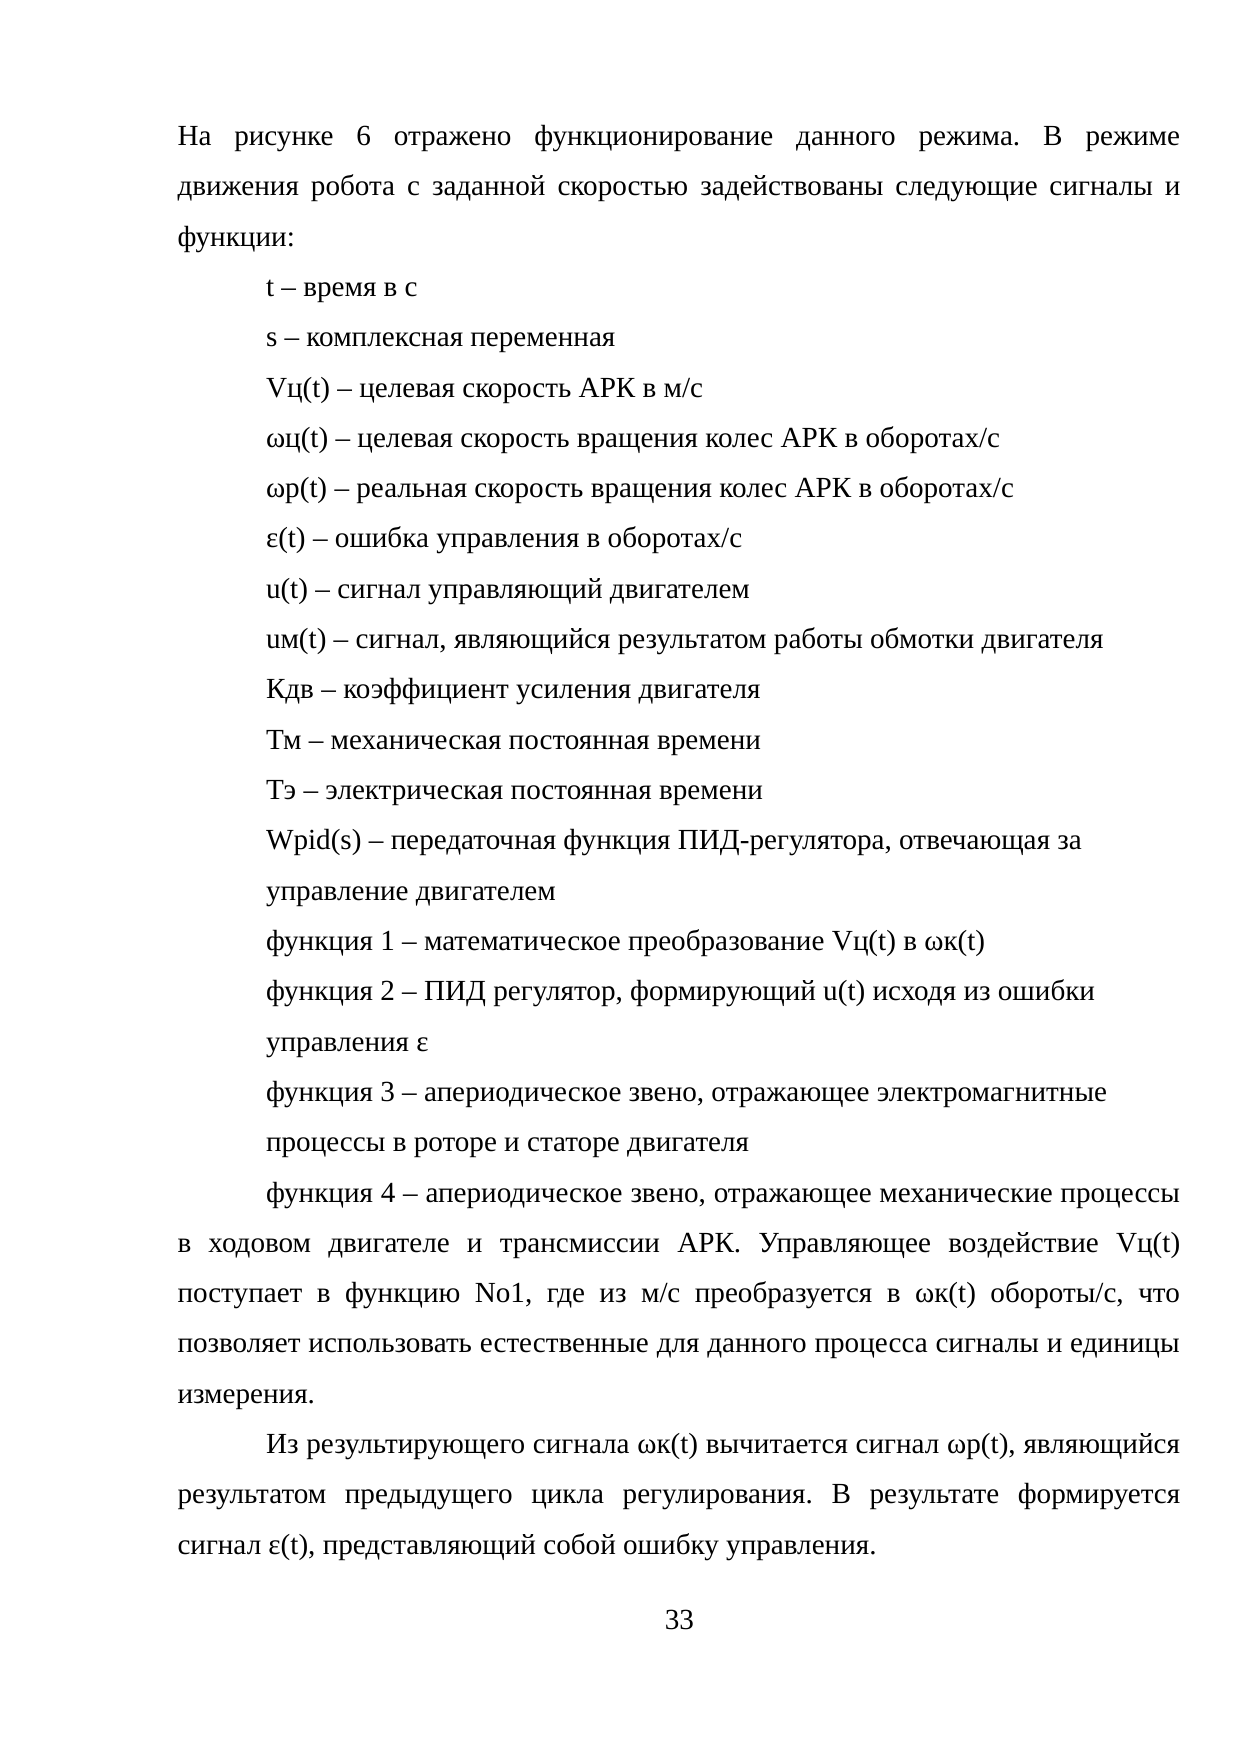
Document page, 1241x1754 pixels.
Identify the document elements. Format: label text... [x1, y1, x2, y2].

text На рисунке 6 отражено функционирование данного режима. В режиме движения робота с заданной скоростью задействованы следующие сигналы и функции: [177, 118, 1181, 252]
text ε(t) – ошибка управления в оборотах/с [177, 521, 1181, 554]
text Из результирующего сигнала ωк(t) вычитается сигнал ωр(t), являющийся результатом предыдущего цикла регулирования. В результате формируется сигнал ε(t), представляющий собой ошибку управления. [177, 1426, 1181, 1560]
text Vц(t) – целевая скорость АРК в м/с [177, 370, 1181, 403]
text функция 3 – апериодическое звено, отражающее электромагнитные [177, 1074, 1181, 1108]
text процессы в роторе и статоре двигателя [177, 1124, 1181, 1158]
text Тэ – электрическая постоянная времени [177, 772, 1181, 806]
text ωц(t) – целевая скорость вращения колес АРК в оборотах/с [177, 420, 1181, 453]
text функция 2 – ПИД регулятор, формирующий u(t) исходя из ошибки [177, 973, 1181, 1007]
text t – время в с [177, 269, 1181, 303]
text управление двигателем [177, 873, 1181, 906]
text Тм – механическая постоянная времени [177, 722, 1181, 755]
text s – комплексная переменная [177, 319, 1181, 353]
text управления ε [177, 1024, 1181, 1057]
text ωр(t) – реальная скорость вращения колес АРК в оборотах/с [177, 470, 1181, 504]
text uм(t) – сигнал, являющийся результатом работы обмотки двигателя [177, 621, 1181, 655]
text Wpid(s) – передаточная функция ПИД-регулятора, отвечающая за [177, 822, 1181, 856]
text функция 4 – апериодическое звено, отражающее механические процессы в ходовом двигателе и трансмиссии АРК. Управляющее воздействие Vц(t) поступает в функцию No1, где из м/с преобразуется в ωк(t) обороты/с, что позволяет использовать естественные для данного процесса сигналы и единицы измерения. [177, 1175, 1181, 1409]
text Кдв – коэффициент усиления двигателя [177, 672, 1181, 705]
text u(t) – сигнал управляющий двигателем [177, 571, 1181, 604]
text функция 1 – математическое преобразование Vц(t) в ωк(t) [177, 923, 1181, 957]
